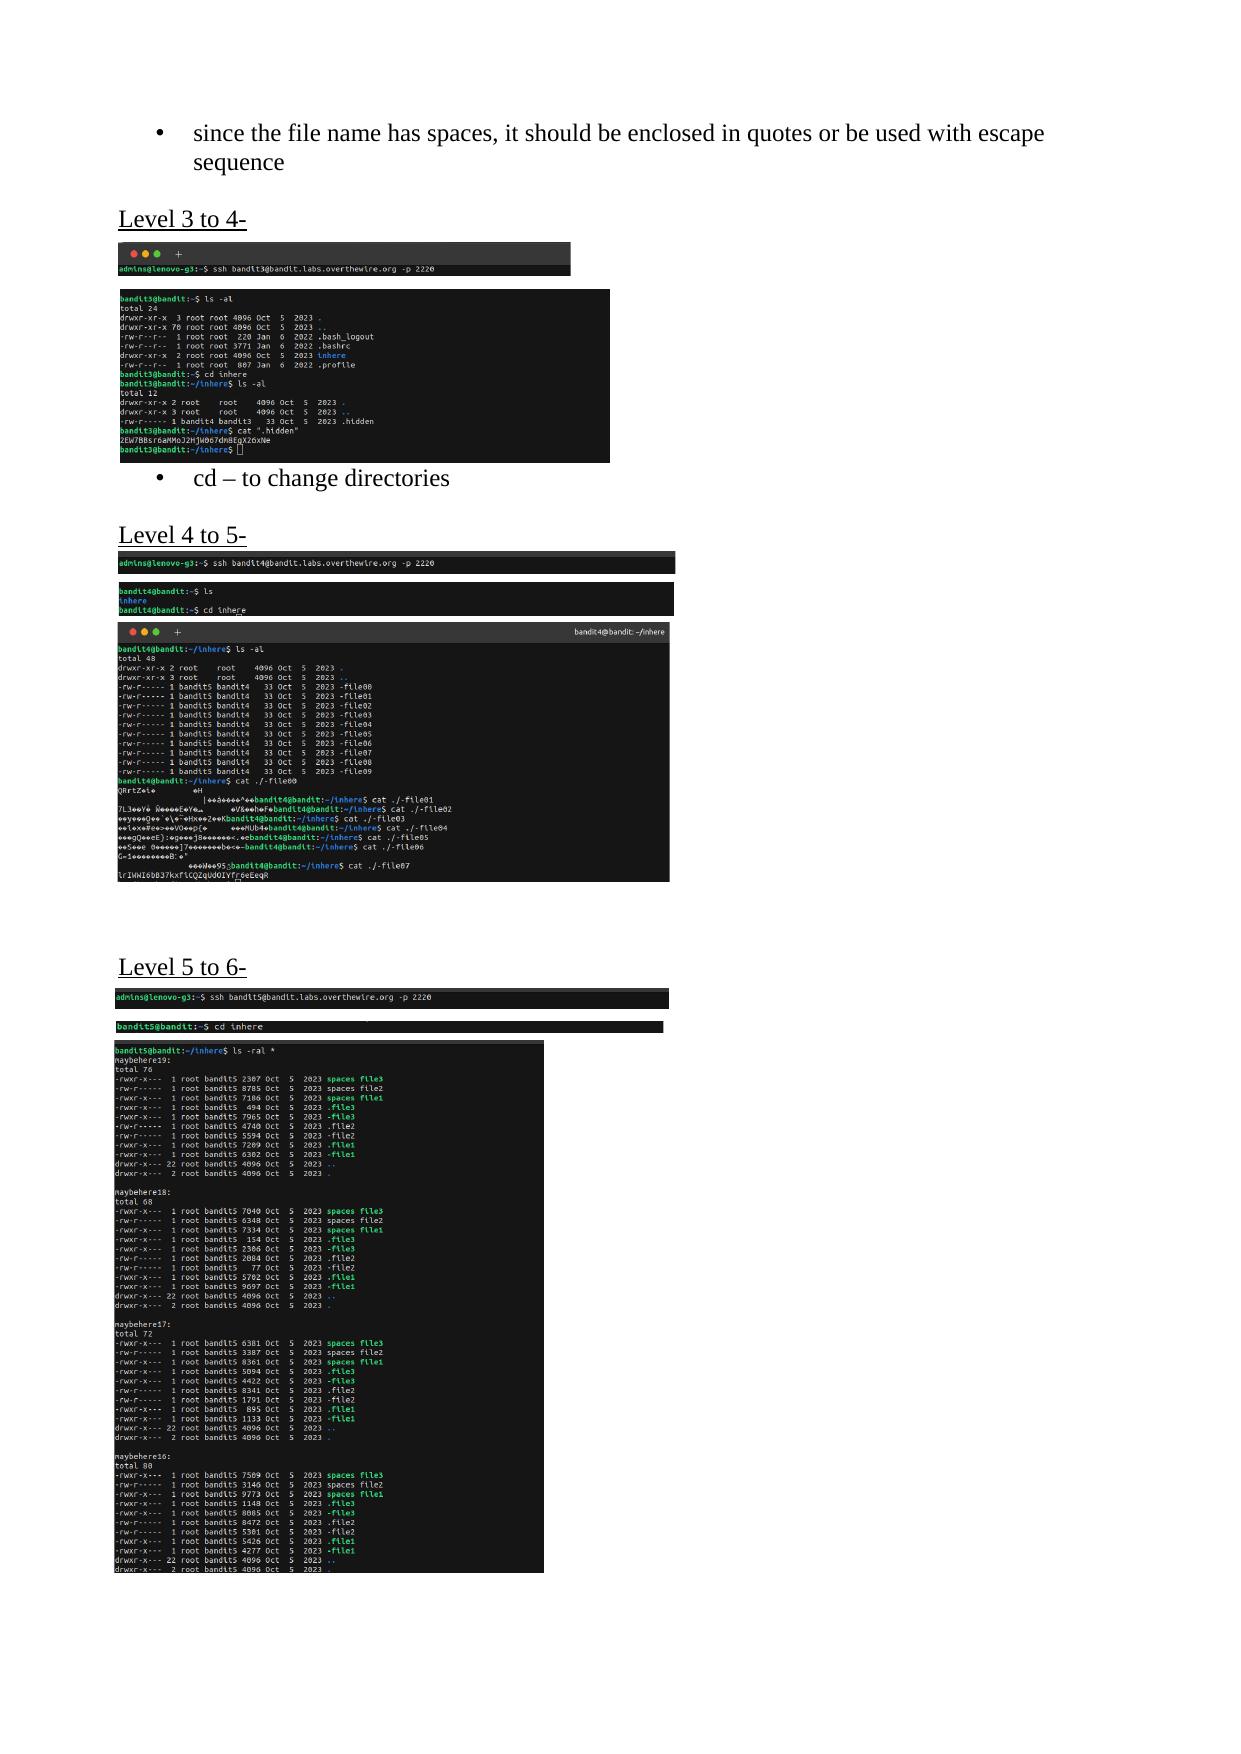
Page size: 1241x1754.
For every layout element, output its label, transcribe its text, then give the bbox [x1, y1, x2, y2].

text Level 4 to 5- [118, 521, 1122, 549]
text Level 3 to 4- [118, 204, 1122, 233]
text Level 5 to 6- [118, 952, 1122, 981]
list cd – to change directories [156, 463, 1122, 492]
list since the file name has spaces, it should be enclosed in quotes or be used with escape sequence [156, 118, 1122, 176]
